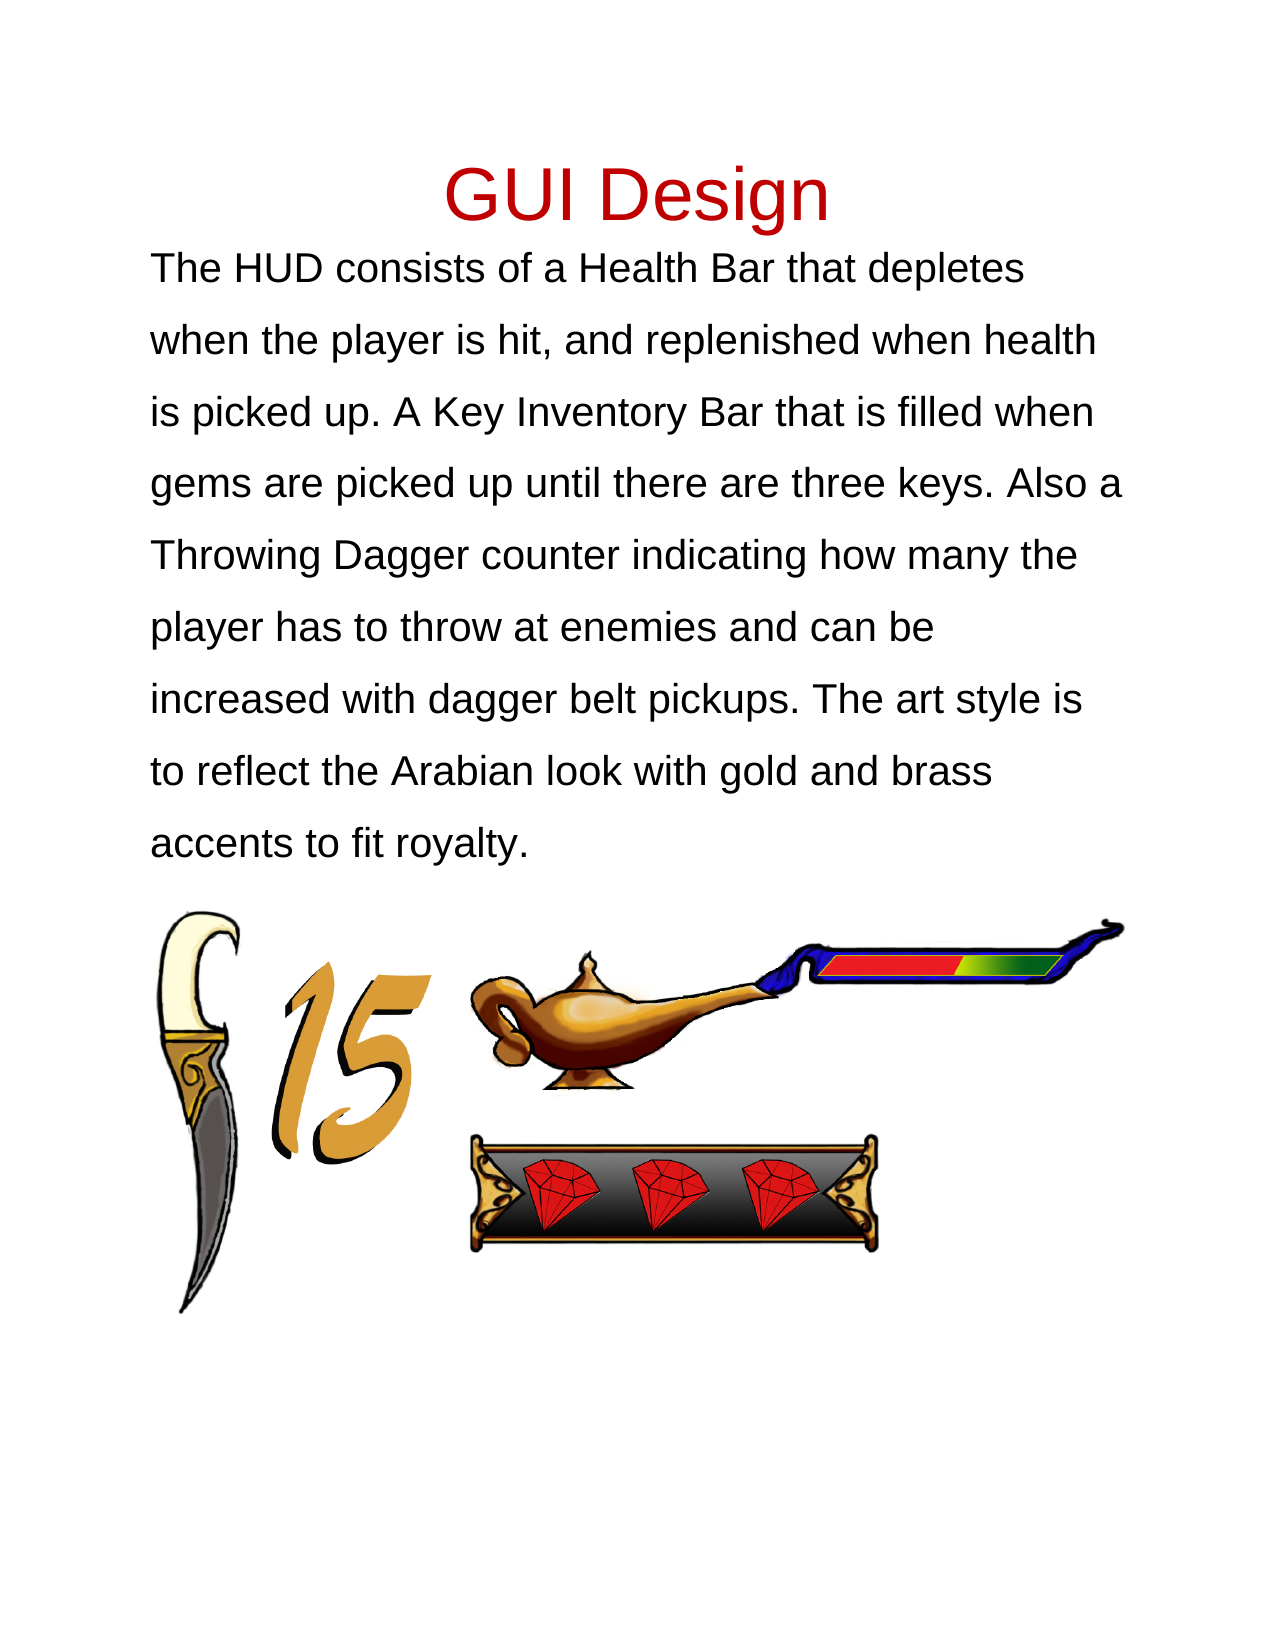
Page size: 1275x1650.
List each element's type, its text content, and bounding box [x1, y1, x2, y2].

text The HUD consists of a Health Bar that depletes when the player is hit, and replenished when health is picked up. A Key Inventory Bar that is filled when gems are picked up until there are three keys. Also a Throwing Dagger counter indicating how many the player has to throw at enemies and can be increased with dagger belt pickups. The art style is to reflect the Arabian look with gold and brass accents to fit royalty. [150, 243, 1125, 866]
subtitle GUI Design [150, 150, 1125, 236]
picture [150, 906, 1125, 1315]
